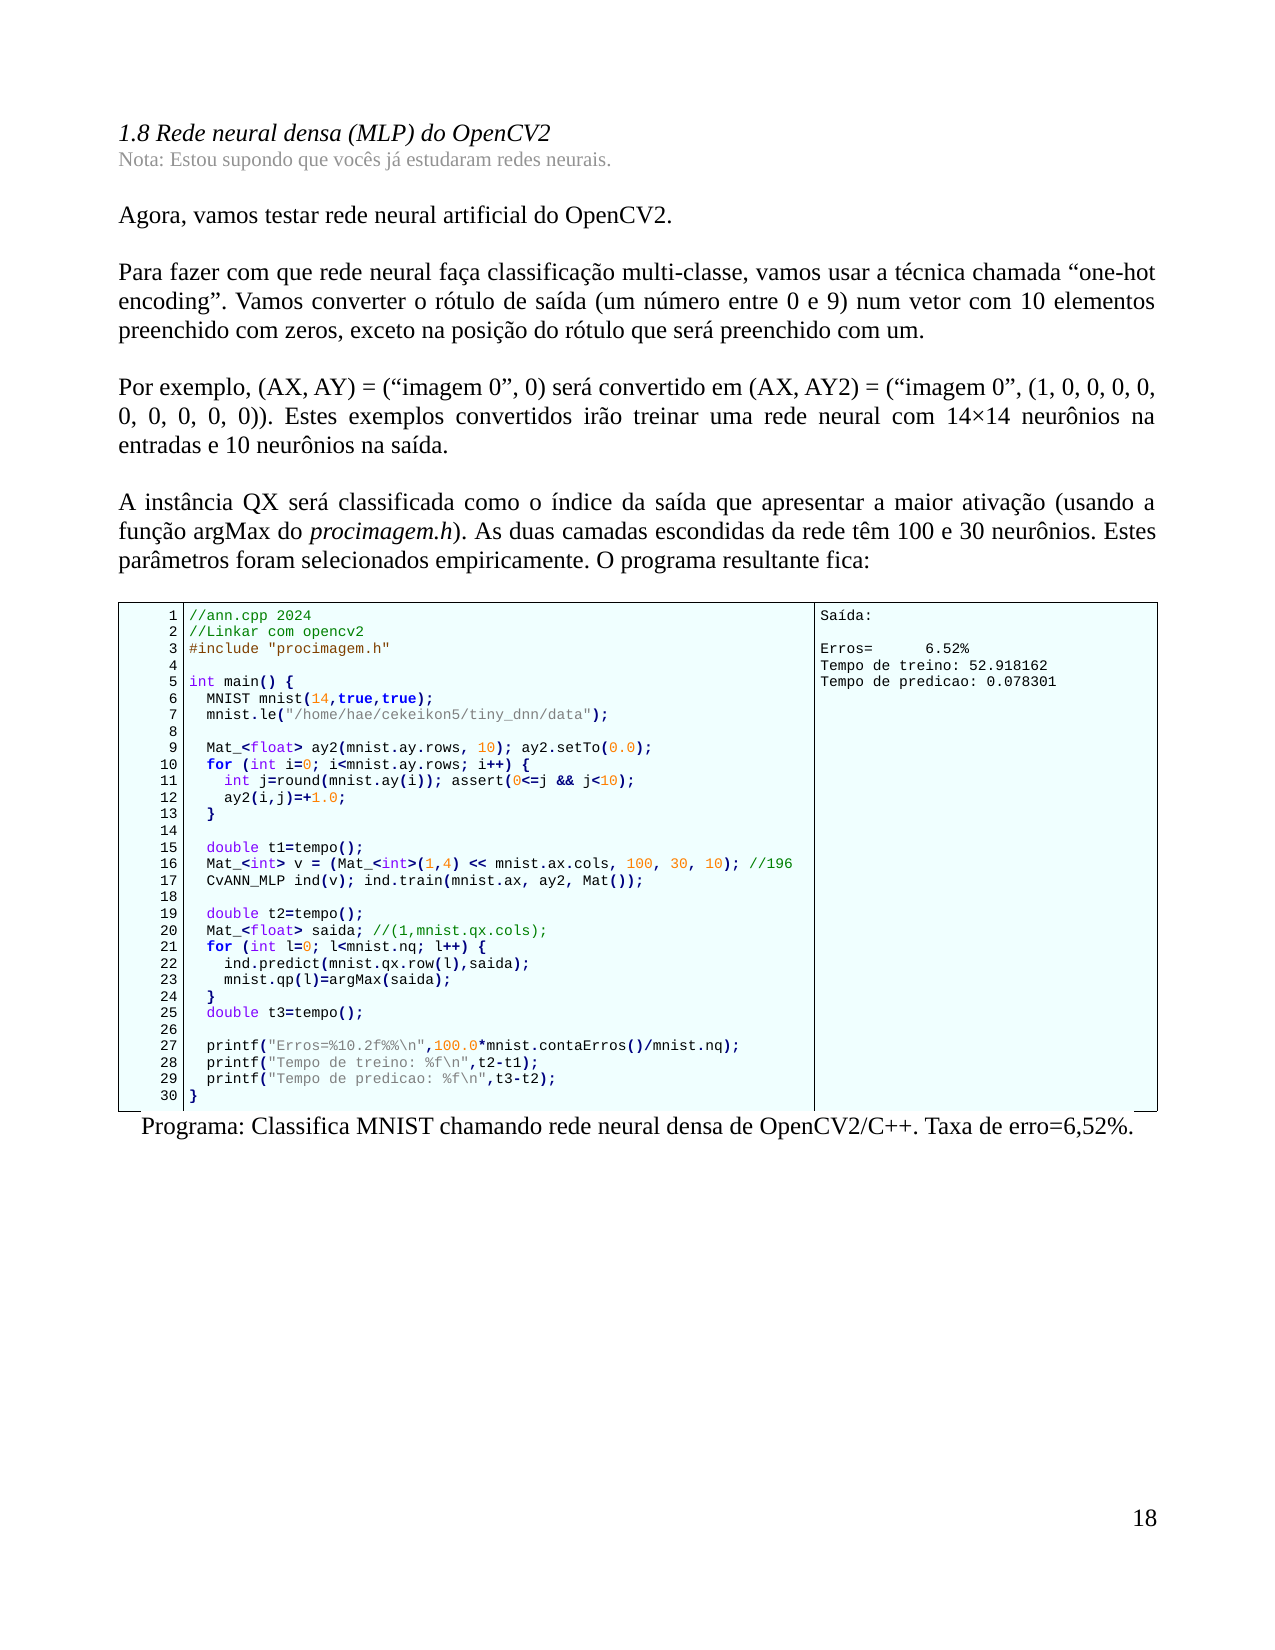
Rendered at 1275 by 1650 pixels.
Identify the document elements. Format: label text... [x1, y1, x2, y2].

text Programa: Classifica MNIST chamando rede neural densa de OpenCV2/C++. Taxa de erro=6,52%. [118, 1112, 1157, 1139]
table_header Saída: Erros= 6.52% Tempo de treino: 52.918162 Tempo de predicao: 0.078301 [815, 603, 1157, 1111]
text Por exemplo, (AX, AY) = (“imagem 0”, 0) será convertido em (AX, AY2) = (“imagem 0”, (1, 0, 0, 0, 0, 0, 0, 0, 0, 0)). Estes exemplos convertidos irão treinar uma rede neural com 14×14 neurônios na entradas e 10 neurônios na saída. [118, 372, 1157, 458]
text Nota: Estou supondo que vocês já estudaram redes neurais. [118, 147, 1157, 171]
text 1.8 Rede neural densa (MLP) do OpenCV2 [118, 118, 1157, 147]
table_header 1 2 3 4 5 6 7 8 9 10 11 12 13 14 15 16 17 18 19 20 21 22 23 24 25 26 27 28 29 30 [119, 603, 183, 1111]
table_header //ann.cpp 2024 //Linkar com opencv2 #include "procimagem.h" int main() { MNIST mnist(14,true,true); mnist.le("/home/hae/cekeikon5/tiny_dnn/data"); Mat_<float> ay2(mnist.ay.rows, 10); ay2.setTo(0.0); for (int i=0; i<mnist.ay.rows; i++) { int j=round(mnist.ay(i)); assert(0<=j && j<10); ay2(i,j)=+1.0; } double t1=tempo(); Mat_<int> v = (Mat_<int>(1,4) << mnist.ax.cols, 100, 30, 10); //196 CvANN_MLP ind(v); ind.train(mnist.ax, ay2, Mat()); double t2=tempo(); Mat_<float> saida; //(1,mnist.qx.cols); for (int l=0; l<mnist.nq; l++) { ind.predict(mnist.qx.row(l),saida); mnist.qp(l)=argMax(saida); } double t3=tempo(); printf("Erros=%10.2f%%\n",100.0*mnist.contaErros()/mnist.nq); printf("Tempo de treino: %f\n",t2-t1); printf("Tempo de predicao: %f\n",t3-t2); } [184, 603, 814, 1111]
text Agora, vamos testar rede neural artificial do OpenCV2. [118, 200, 1157, 228]
text A instância QX será classificada como o índice da saída que apresentar a maior ativação (usando a função argMax do procimagem.h). As duas camadas escondidas da rede têm 100 e 30 neurônios. Estes parâmetros foram selecionados empiricamente. O programa resultante fica: [118, 487, 1157, 573]
text Para fazer com que rede neural faça classificação multi-classe, vamos usar a técnica chamada “one-hot encoding”. Vamos converter o rótulo de saída (um número entre 0 e 9) num vetor com 10 elementos preenchido com zeros, exceto na posição do rótulo que será preenchido com um. [118, 257, 1157, 343]
